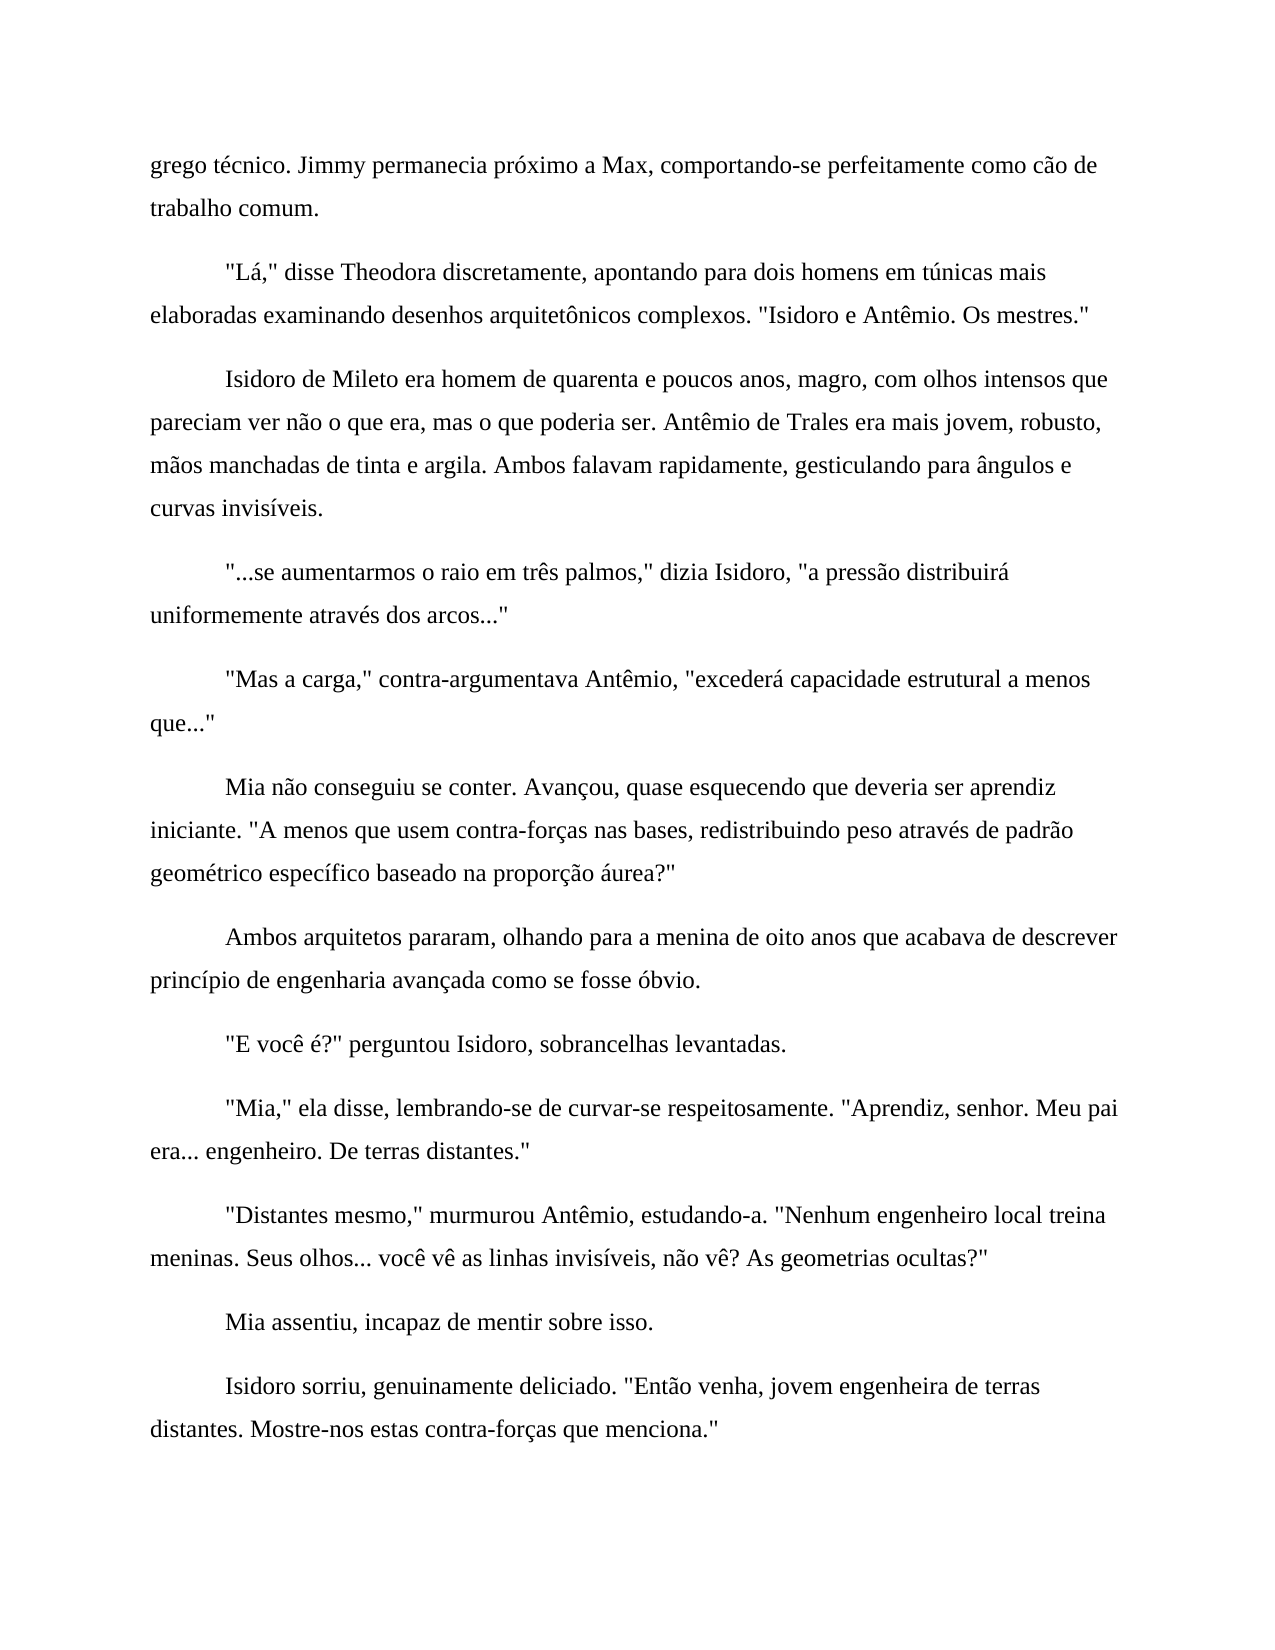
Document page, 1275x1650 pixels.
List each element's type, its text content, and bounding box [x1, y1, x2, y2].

text "Lá," disse Theodora discretamente, apontando para dois homens em túnicas mais elaboradas examinando desenhos arquitetônicos complexos. "Isidoro e Antêmio. Os mestres." [150, 257, 1125, 329]
text Isidoro sorriu, genuinamente deliciado. "Então venha, jovem engenheira de terras distantes. Mostre-nos estas contra-forças que menciona." [150, 1371, 1125, 1443]
text "Mia," ela disse, lembrando-se de curvar-se respeitosamente. "Aprendiz, senhor. Meu pai era... engenheiro. De terras distantes." [150, 1093, 1125, 1165]
text Mia assentiu, incapaz de mentir sobre isso. [150, 1307, 1125, 1336]
text Mia não conseguiu se conter. Avançou, quase esquecendo que deveria ser aprendiz iniciante. "A menos que usem contra-forças nas bases, redistribuindo peso através de padrão geométrico específico baseado na proporção áurea?" [150, 772, 1125, 887]
text "...se aumentarmos o raio em três palmos," dizia Isidoro, "a pressão distribuirá uniformemente através dos arcos..." [150, 557, 1125, 629]
text "Distantes mesmo," murmurou Antêmio, estudando-a. "Nenhum engenheiro local treina meninas. Seus olhos... você vê as linhas invisíveis, não vê? As geometrias ocultas?" [150, 1200, 1125, 1272]
text "Mas a carga," contra-argumentava Antêmio, "excederá capacidade estrutural a menos que..." [150, 664, 1125, 736]
text Isidoro de Mileto era homem de quarenta e poucos anos, magro, com olhos intensos que pareciam ver não o que era, mas o que poderia ser. Antêmio de Trales era mais jovem, robusto, mãos manchadas de tinta e argila. Ambos falavam rapidamente, gesticulando para ângulos e curvas invisíveis. [150, 364, 1125, 522]
text "E você é?" perguntou Isidoro, sobrancelhas levantadas. [150, 1029, 1125, 1058]
text grego técnico. Jimmy permanecia próximo a Max, comportando-se perfeitamente como cão de trabalho comum. [150, 150, 1125, 222]
text Ambos arquitetos pararam, olhando para a menina de oito anos que acabava de descrever princípio de engenharia avançada como se fosse óbvio. [150, 922, 1125, 994]
